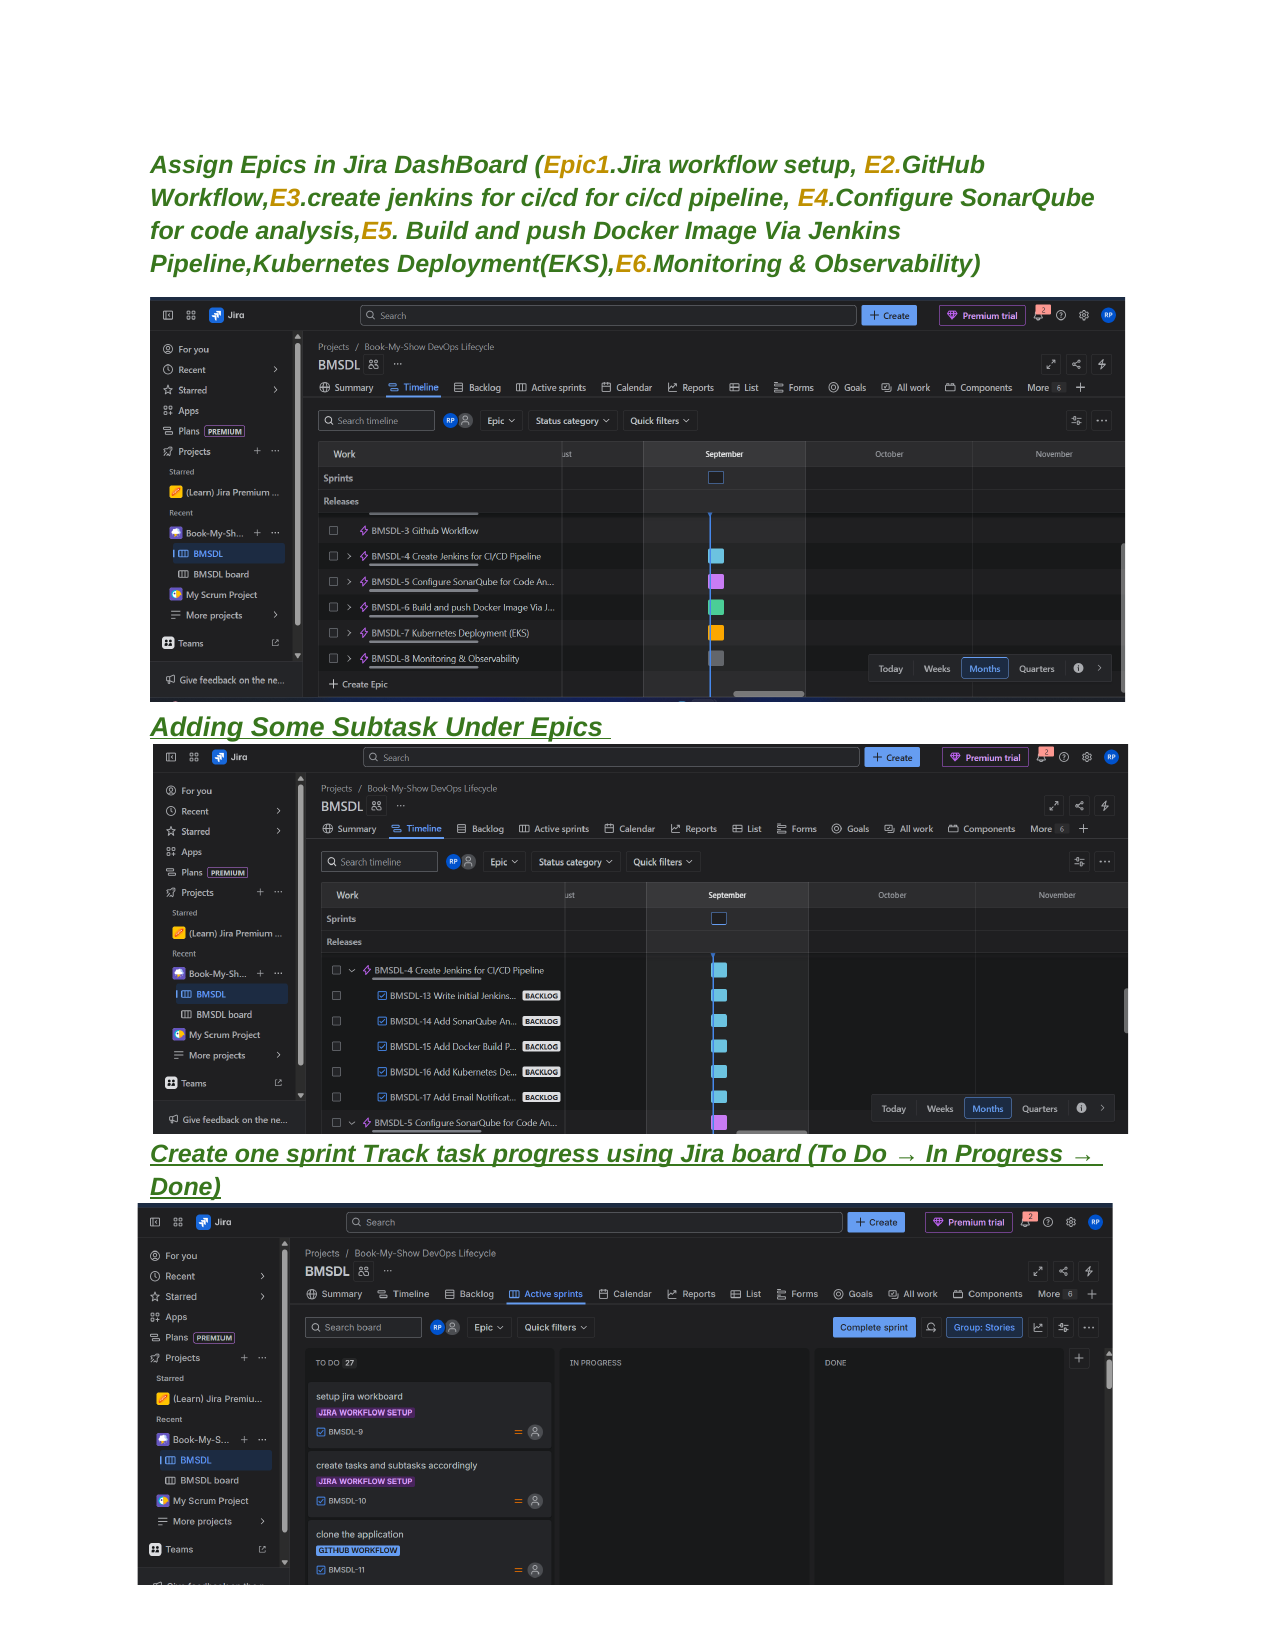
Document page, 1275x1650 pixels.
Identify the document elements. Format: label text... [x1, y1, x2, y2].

text Adding Some Subtask Under Epics [150, 711, 1125, 742]
text Create one sprint Track task progress using Jira board (To Do → In Progress → Done) [150, 1139, 1125, 1201]
picture [137, 1203, 1113, 1585]
picture [150, 297, 1125, 702]
picture [153, 744, 1129, 1134]
text Assign Epics in Jira DashBoard (Epic1.Jira workflow setup, E2.GitHub Workflow,E3.create jenkins for ci/cd for ci/cd pipeline, E4.Configure SonarQube for code analysis,E5. Build and push Docker Image Via Jenkins Pipeline,Kubernetes Deployment(EKS),E6.Monitoring & Observability) [150, 150, 1125, 278]
